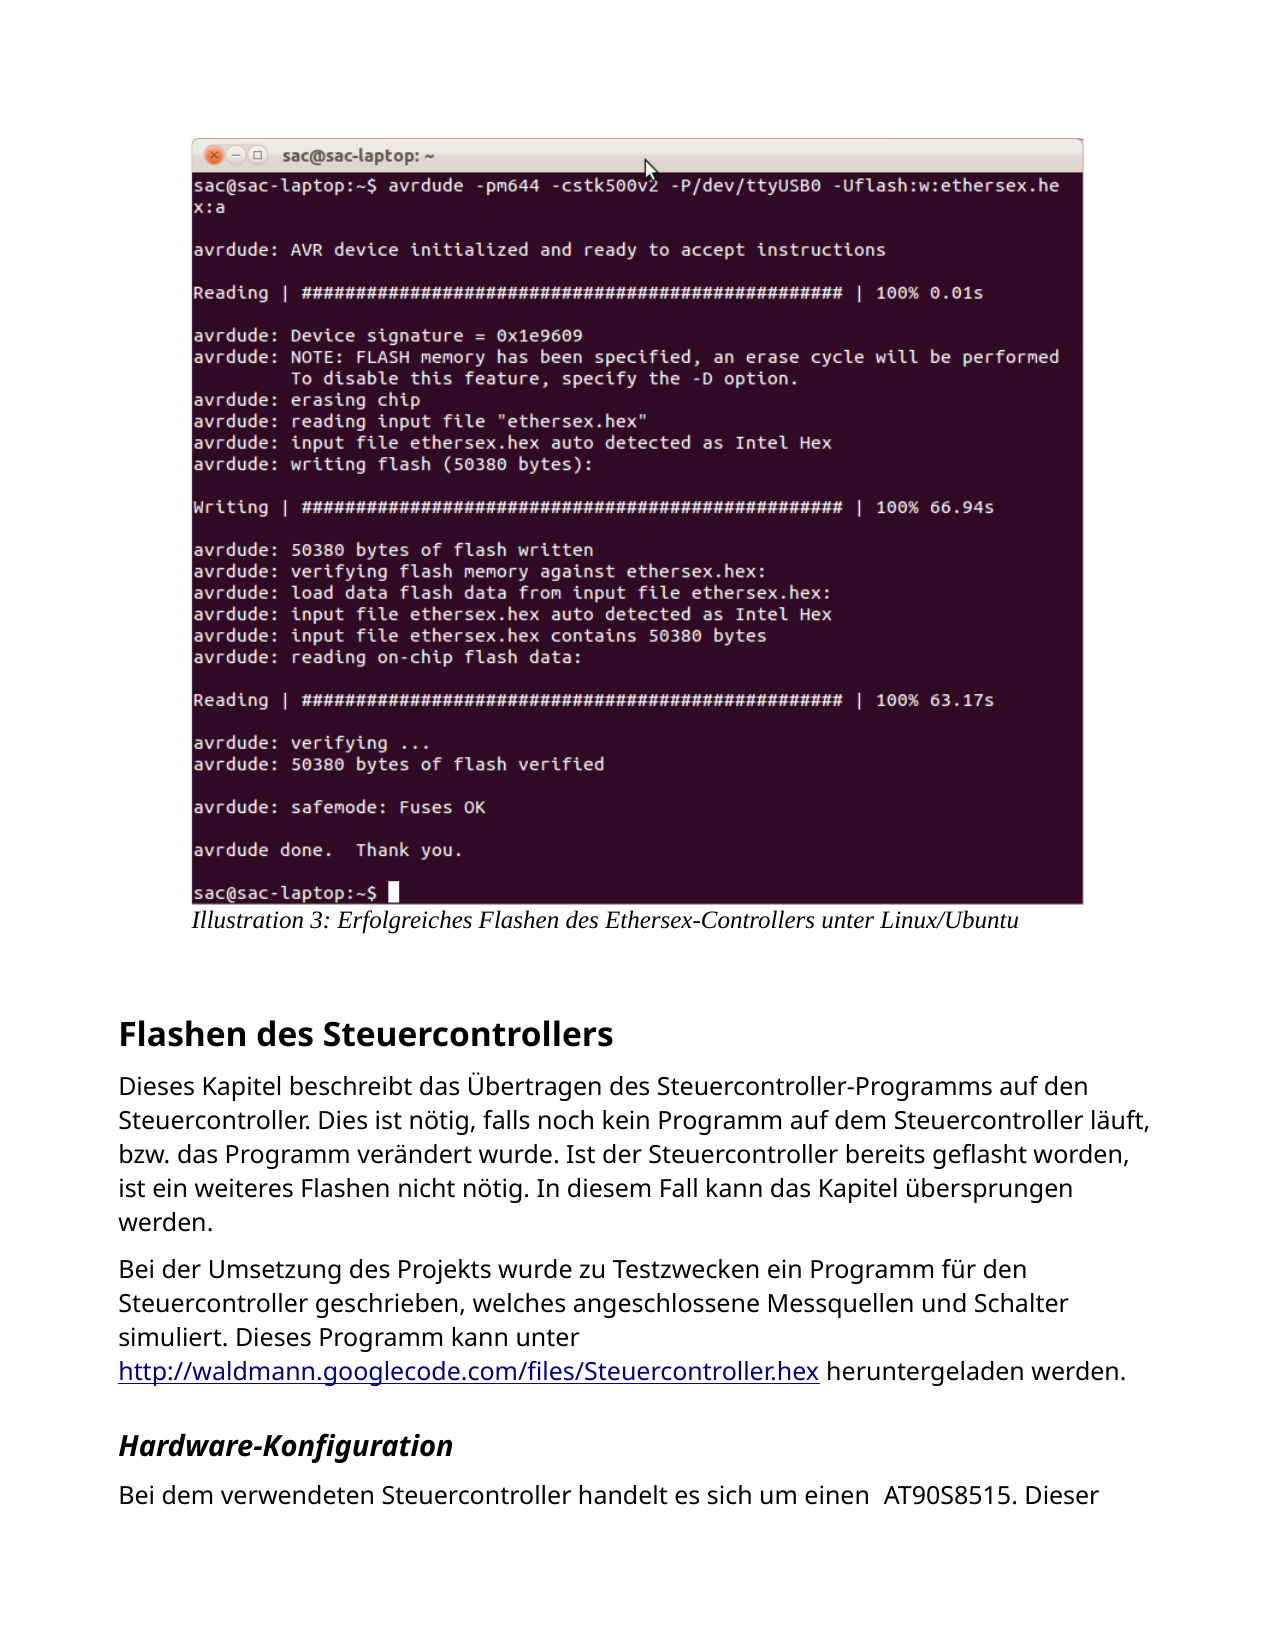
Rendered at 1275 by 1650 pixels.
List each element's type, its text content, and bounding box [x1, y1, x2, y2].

subtitle Flashen des Steuercontrollers [118, 1011, 1157, 1056]
text Bei der Umsetzung des Projekts wurde zu Testzwecken ein Programm für den Steuercontroller geschrieben, welches angeschlossene Messquellen und Schalter simuliert. Dieses Programm kann unter http://waldmann.googlecode.com/files/Steuercontroller.hex heruntergeladen werden. [118, 1252, 1157, 1388]
text Illustration 3: Erfolgreiches Flashen des Ethersex-Controllers unter Linux/Ubuntu [191, 905, 1084, 933]
subtitle Hardware-Konfiguration [118, 1425, 1157, 1465]
text Bei dem verwendeten Steuercontroller handelt es sich um einen AT90S8515. Dieser [118, 1478, 1157, 1512]
picture [191, 138, 1084, 905]
text Dieses Kapitel beschreibt das Übertragen des Steuercontroller-Programms auf den Steuercontroller. Dies ist nötig, falls noch kein Programm auf dem Steuercontroller läuft, bzw. das Programm verändert wurde. Ist der Steuercontroller bereits geflasht worden, ist ein weiteres Flashen nicht nötig. In diesem Fall kann das Kapitel übersprungen werden. [118, 1069, 1157, 1239]
